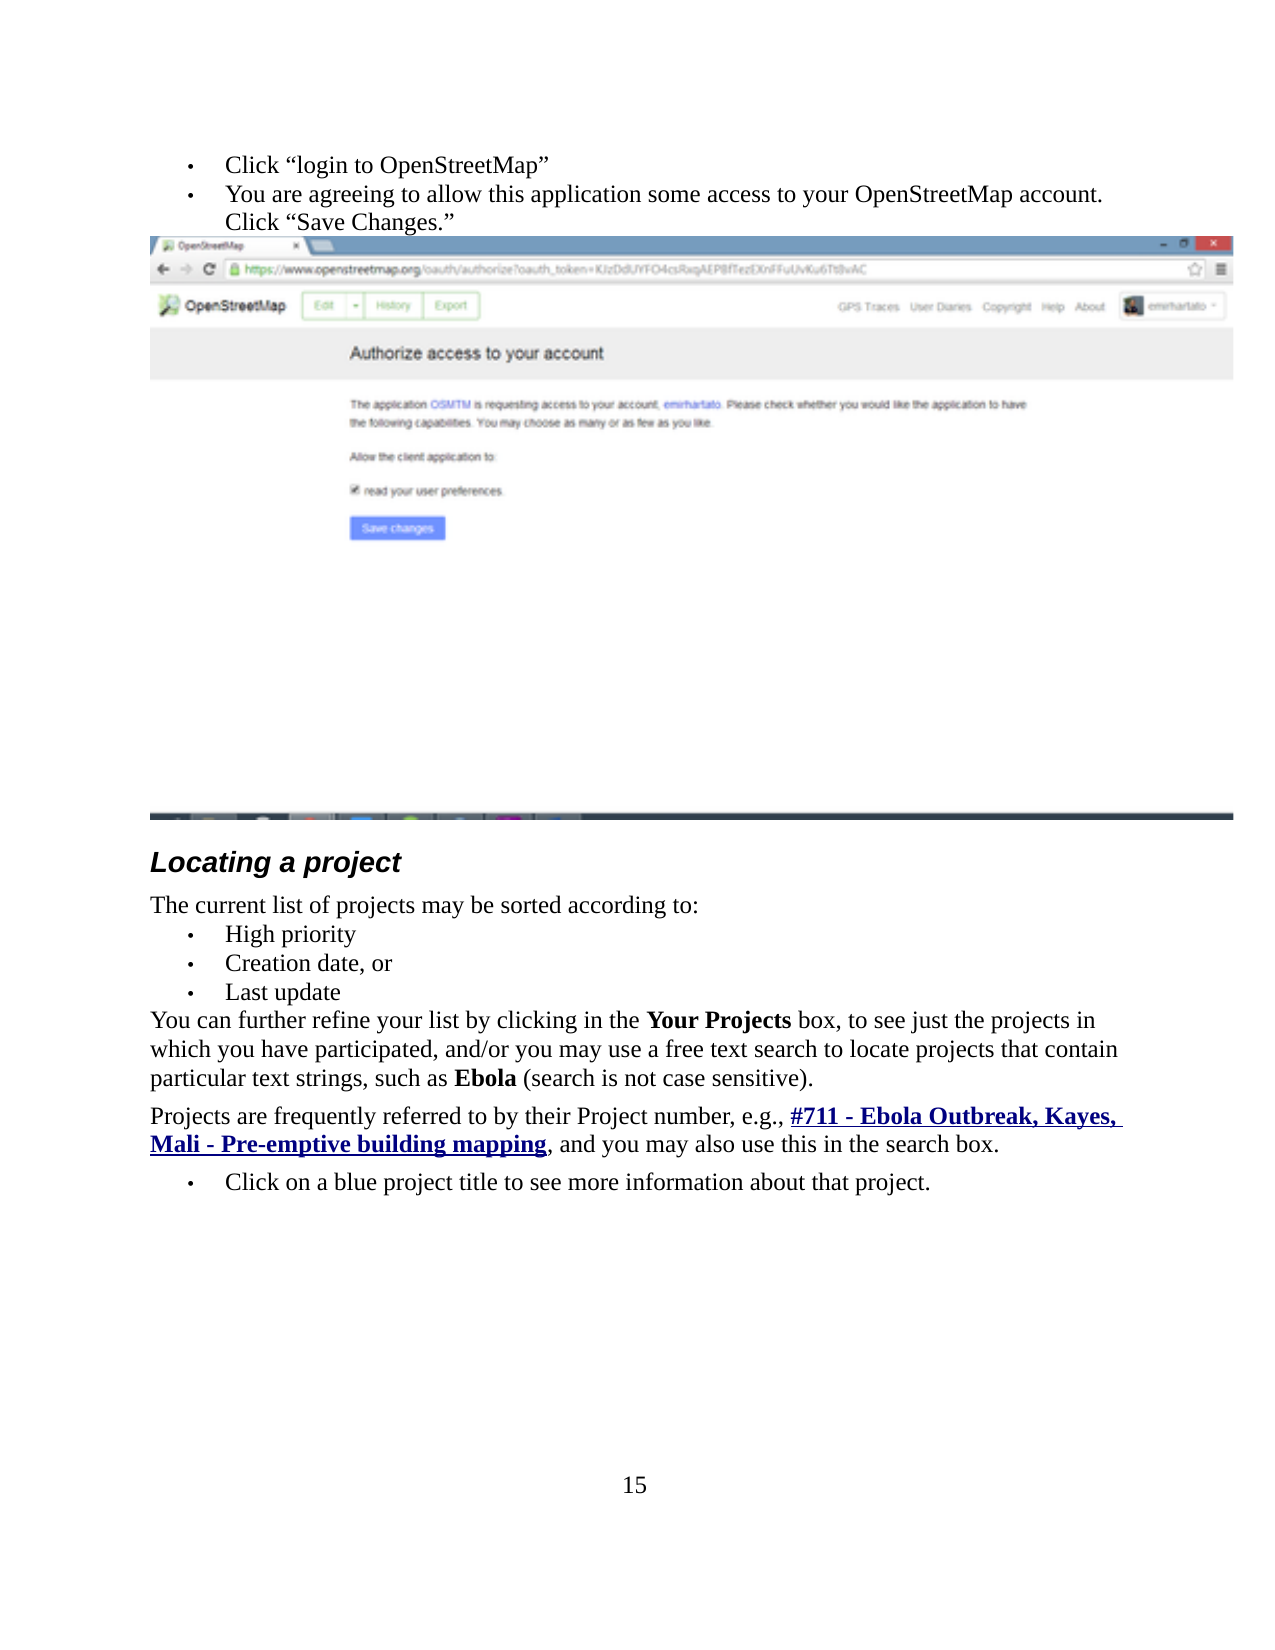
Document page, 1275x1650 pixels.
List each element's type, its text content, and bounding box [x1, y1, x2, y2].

list Click on a blue project title to see more information about that project. [187, 1167, 1125, 1196]
list Click “login to OpenStreetMap” [187, 150, 1125, 179]
text The current list of projects may be sorted according to: [150, 891, 1125, 919]
list High priority [187, 919, 1125, 948]
picture [150, 236, 1234, 820]
text Projects are frequently referred to by their Project number, e.g., #711 - Ebola Outbreak, Kayes, Mali - Pre-emptive building mapping, and you may also use this in the search box. [150, 1101, 1125, 1158]
list You are agreeing to allow this application some access to your OpenStreetMap account. Click “Save Changes.” [187, 179, 1125, 236]
list Last update [187, 977, 1125, 1006]
text You can further refine your list by clicking in the Your Projects box, to see just the projects in which you have participated, and/or you may use a free text search to locate projects that contain particular text strings, such as Ebola (search is not case sensitive). [150, 1006, 1125, 1092]
subtitle Locating a project [150, 844, 1125, 878]
list Creation date, or [187, 948, 1125, 977]
